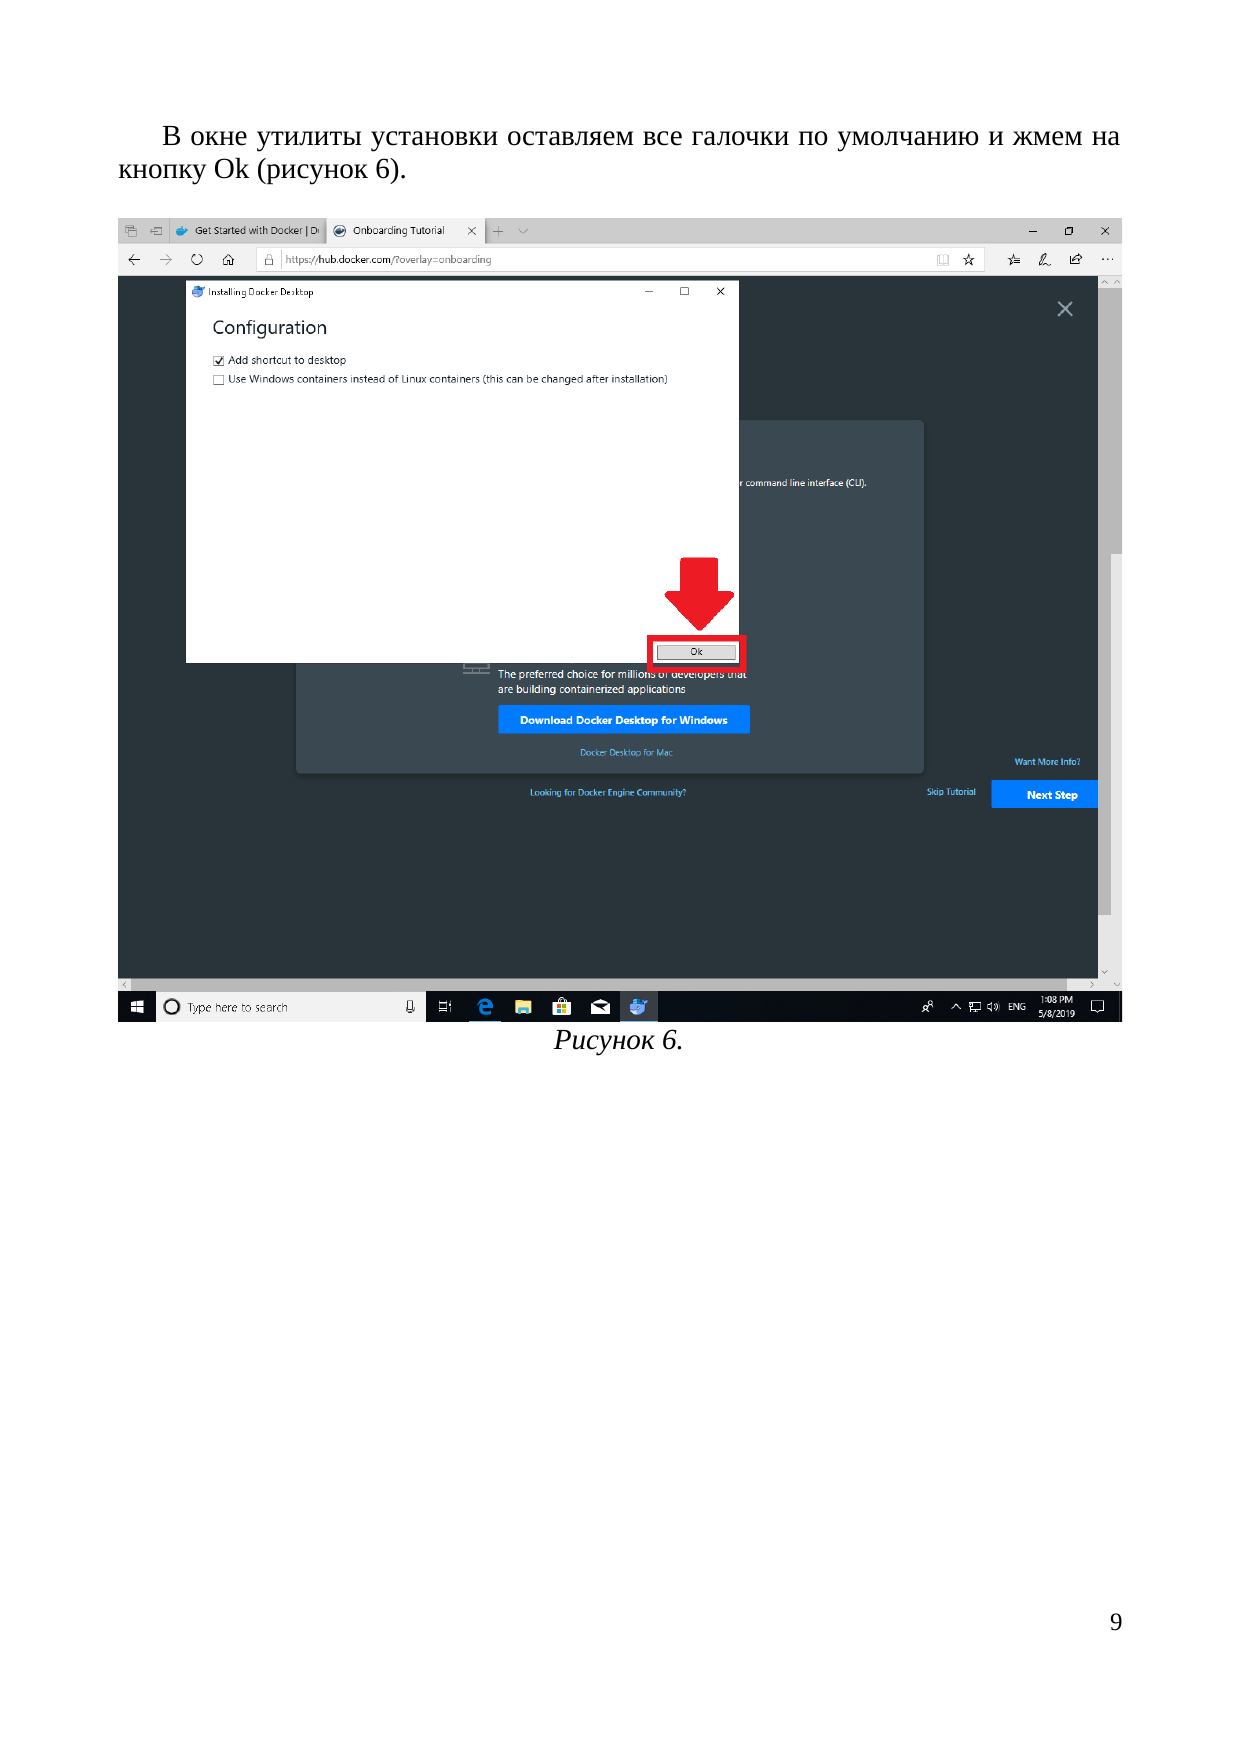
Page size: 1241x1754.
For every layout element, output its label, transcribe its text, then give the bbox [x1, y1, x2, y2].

picture [118, 218, 1123, 1022]
text В окне утилиты установки оставляем все галочки по умолчанию и жмем на кнопку Ok (рисунок 6). [118, 118, 1122, 185]
text Рисунок 6. [118, 1022, 1122, 1055]
